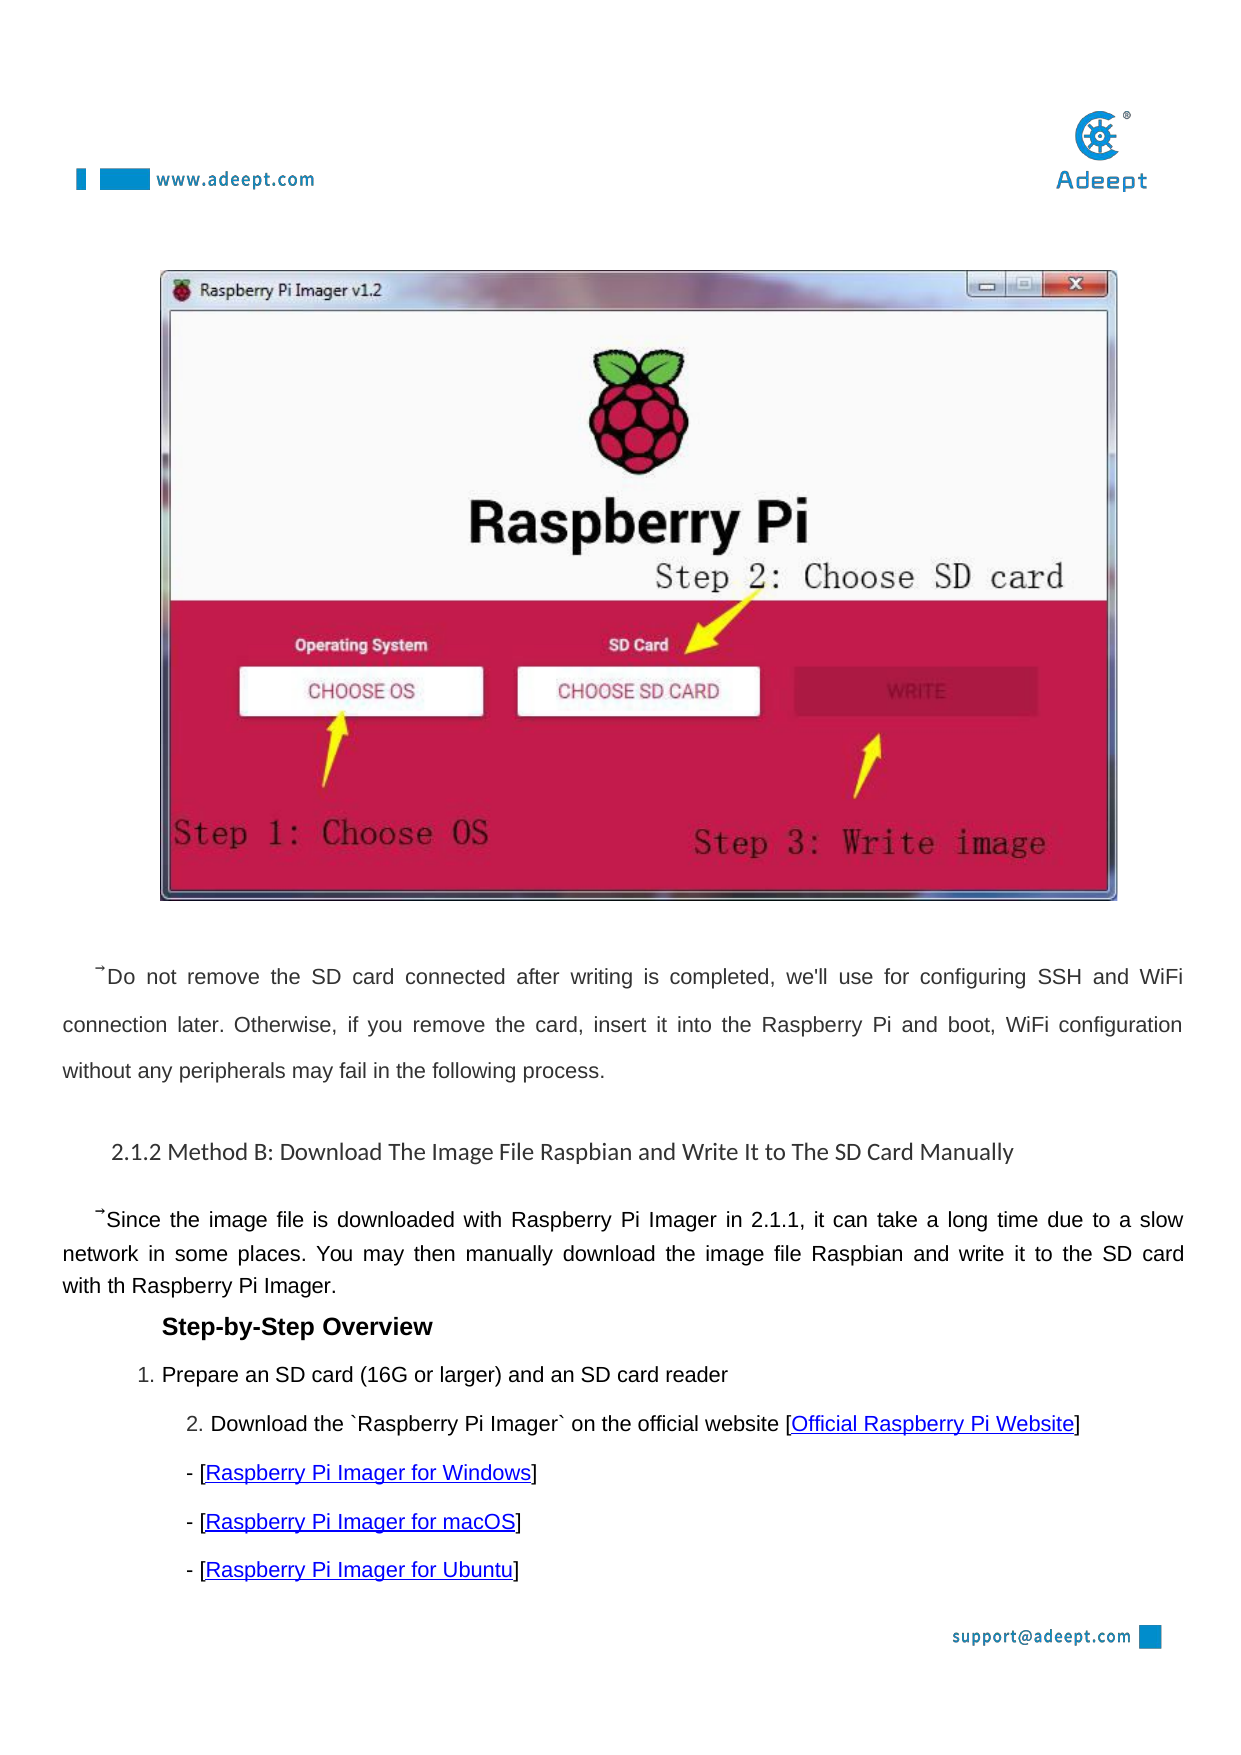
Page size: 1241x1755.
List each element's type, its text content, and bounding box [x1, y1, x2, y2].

list Download the `Raspberry Pi Imager` on the official website [Official Raspberry Pi Website] [186, 1411, 1195, 1436]
text ⃗Since the image file is downloaded with Raspberry Pi Imager in 2.1.1, it can take a long time due to a slow network in some places. You may then manually download the image file Raspbian and write it to the SD card with th Raspberry Pi Imager. [62, 1204, 1184, 1298]
text ⃗Do not remove the SD card connected after writing is completed, we'll use for configuring SSH and WiFi connection later. Otherwise, if you remove the card, insert it into the Raspberry Pi and boot, WiFi configuration without any peripherals may fail in the following process. [62, 961, 1184, 1083]
subtitle Step-by-Step Overview [162, 1312, 1195, 1340]
list [Raspberry Pi Imager for macOS] [186, 1508, 1195, 1534]
list [Raspberry Pi Imager for Ubuntu] [186, 1557, 1195, 1582]
list Prepare an SD card (16G or larger) and an SD card reader [62, 1362, 1195, 1387]
list [Raspberry Pi Imager for Windows] [186, 1460, 1195, 1485]
list Method B: Download The Image File Raspbian and Write It to The SD Card Manually [143, 1136, 1195, 1166]
